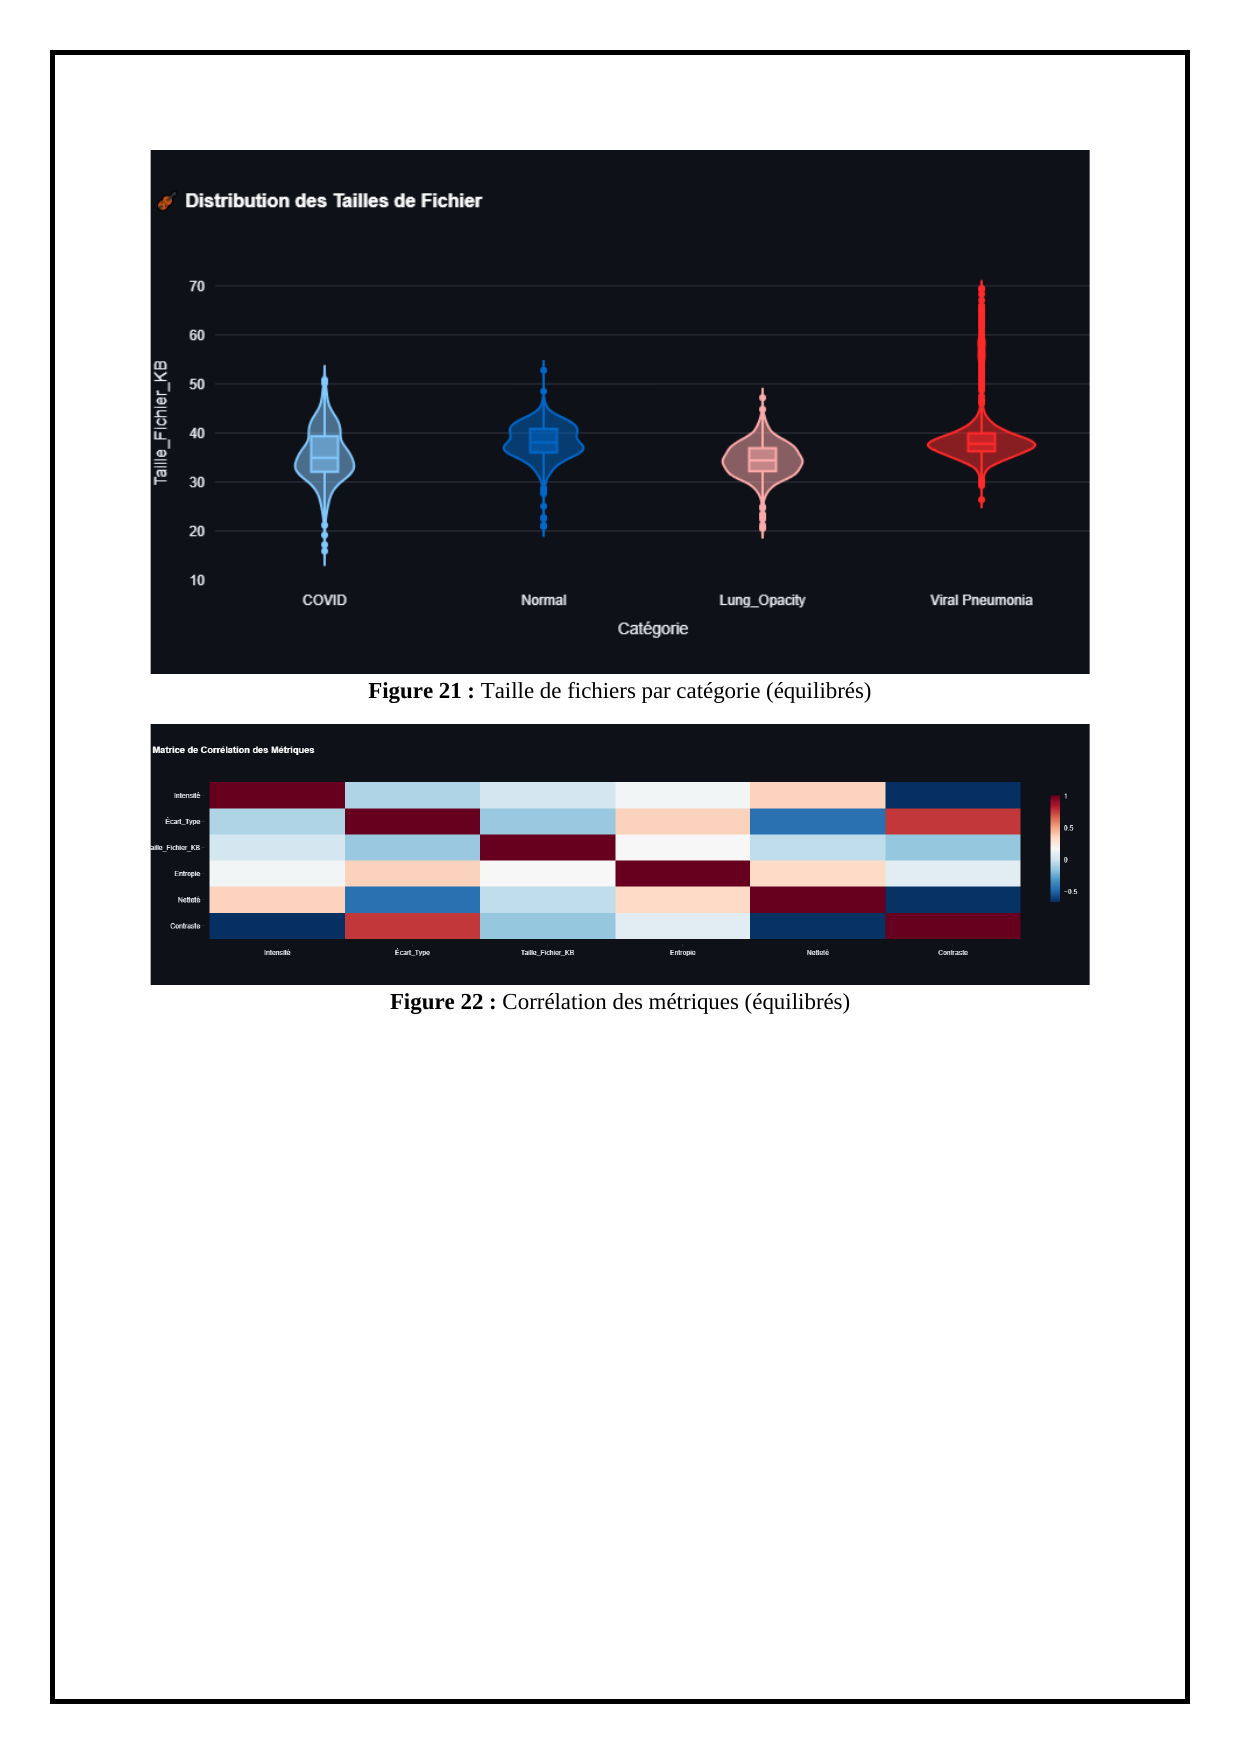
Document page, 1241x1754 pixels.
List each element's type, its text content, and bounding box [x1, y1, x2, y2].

text Figure 22 : Corrélation des métriques (équilibrés) [150, 985, 1090, 1015]
text Figure 21 : Taille de fichiers par catégorie (équilibrés) [150, 674, 1090, 704]
